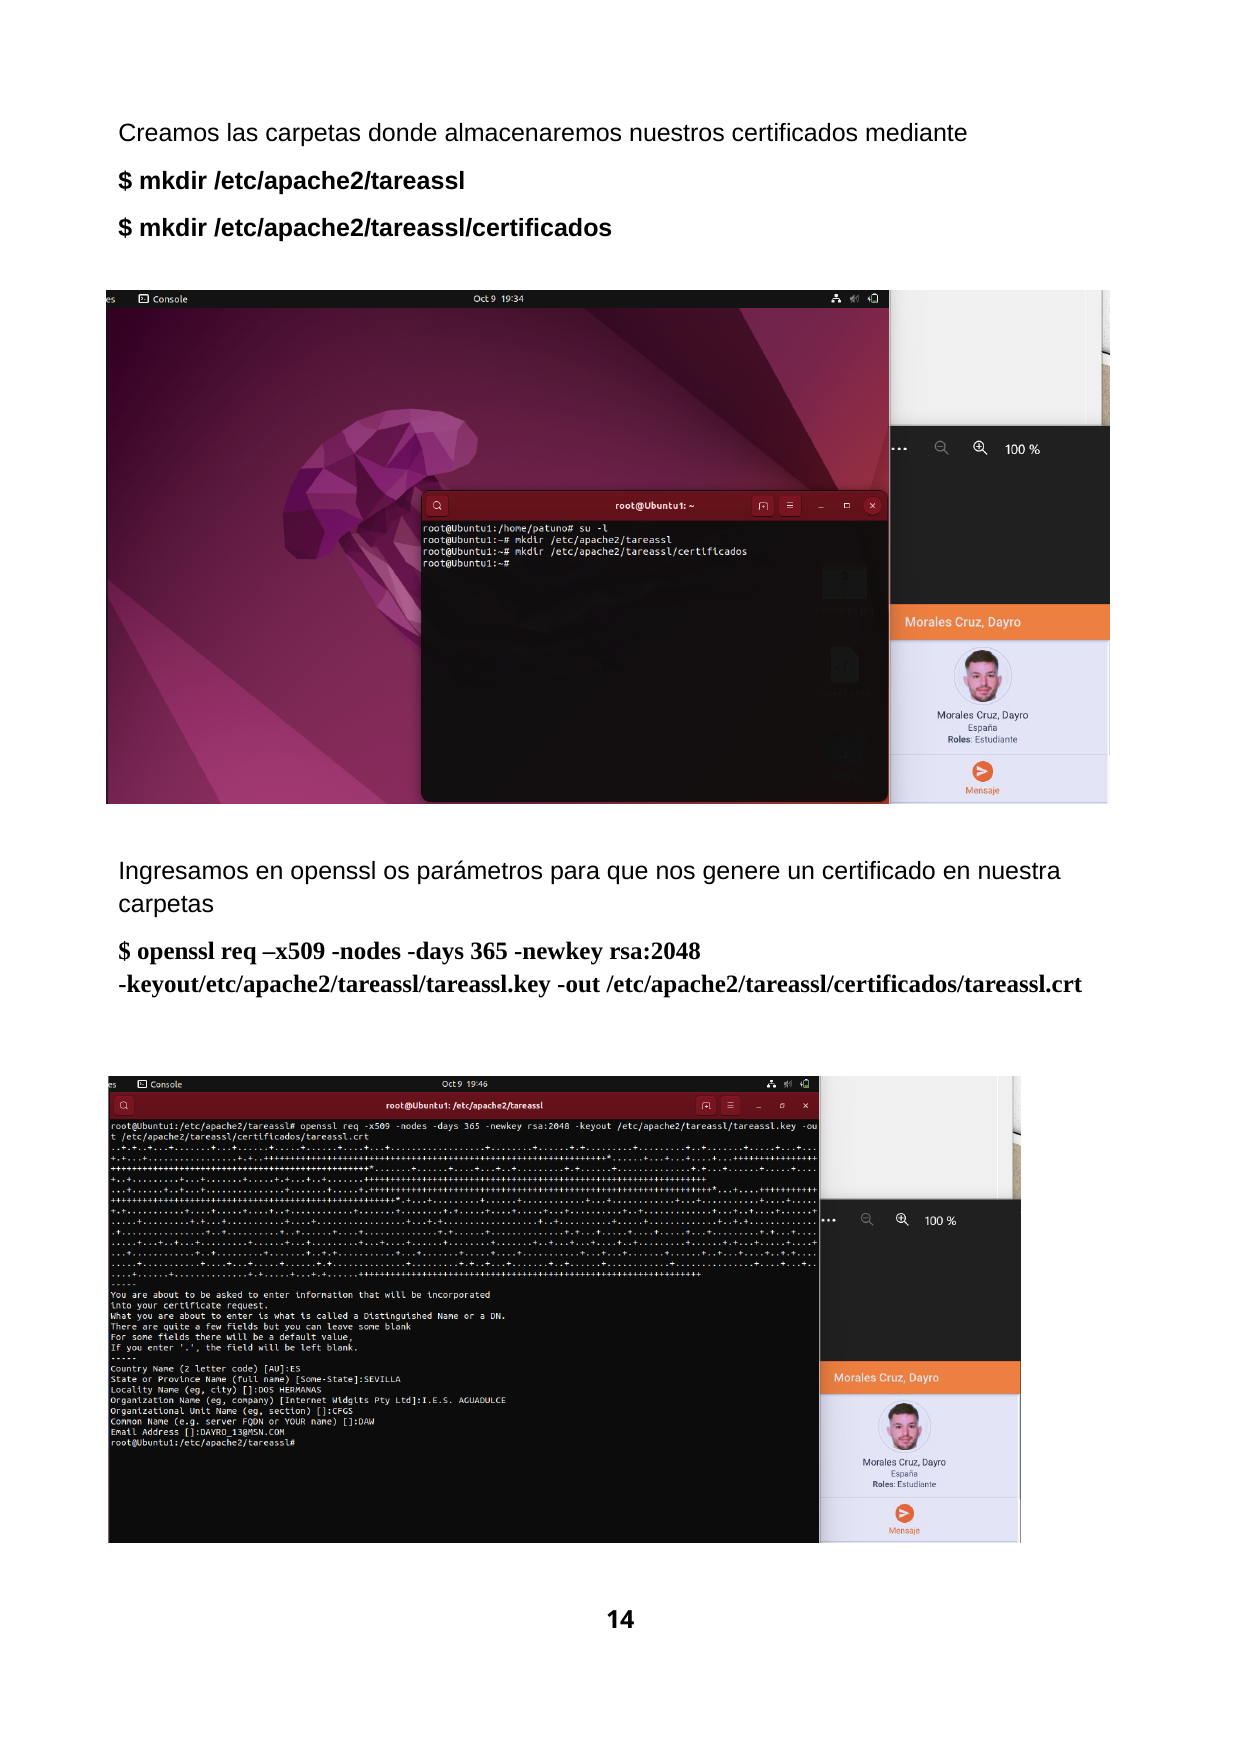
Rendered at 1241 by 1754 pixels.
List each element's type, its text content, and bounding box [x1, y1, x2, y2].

picture [106, 290, 1110, 804]
text Ingresamos en openssl os parámetros para que nos genere un certificado en nuestra carpetas [118, 856, 1122, 918]
picture [108, 1076, 1021, 1543]
text Creamos las carpetas donde almacenaremos nuestros certificados mediante [118, 118, 1122, 147]
text $ mkdir /etc/apache2/tareassl [118, 166, 1122, 194]
text $ openssl req –x509 -nodes -days 365 -newkey rsa:2048 -keyout/etc/apache2/tareassl/tareassl.key -out /etc/apache2/tareassl/certificados/tareassl.crt [118, 936, 1122, 998]
text $ mkdir /etc/apache2/tareassl/certificados [118, 213, 1122, 242]
